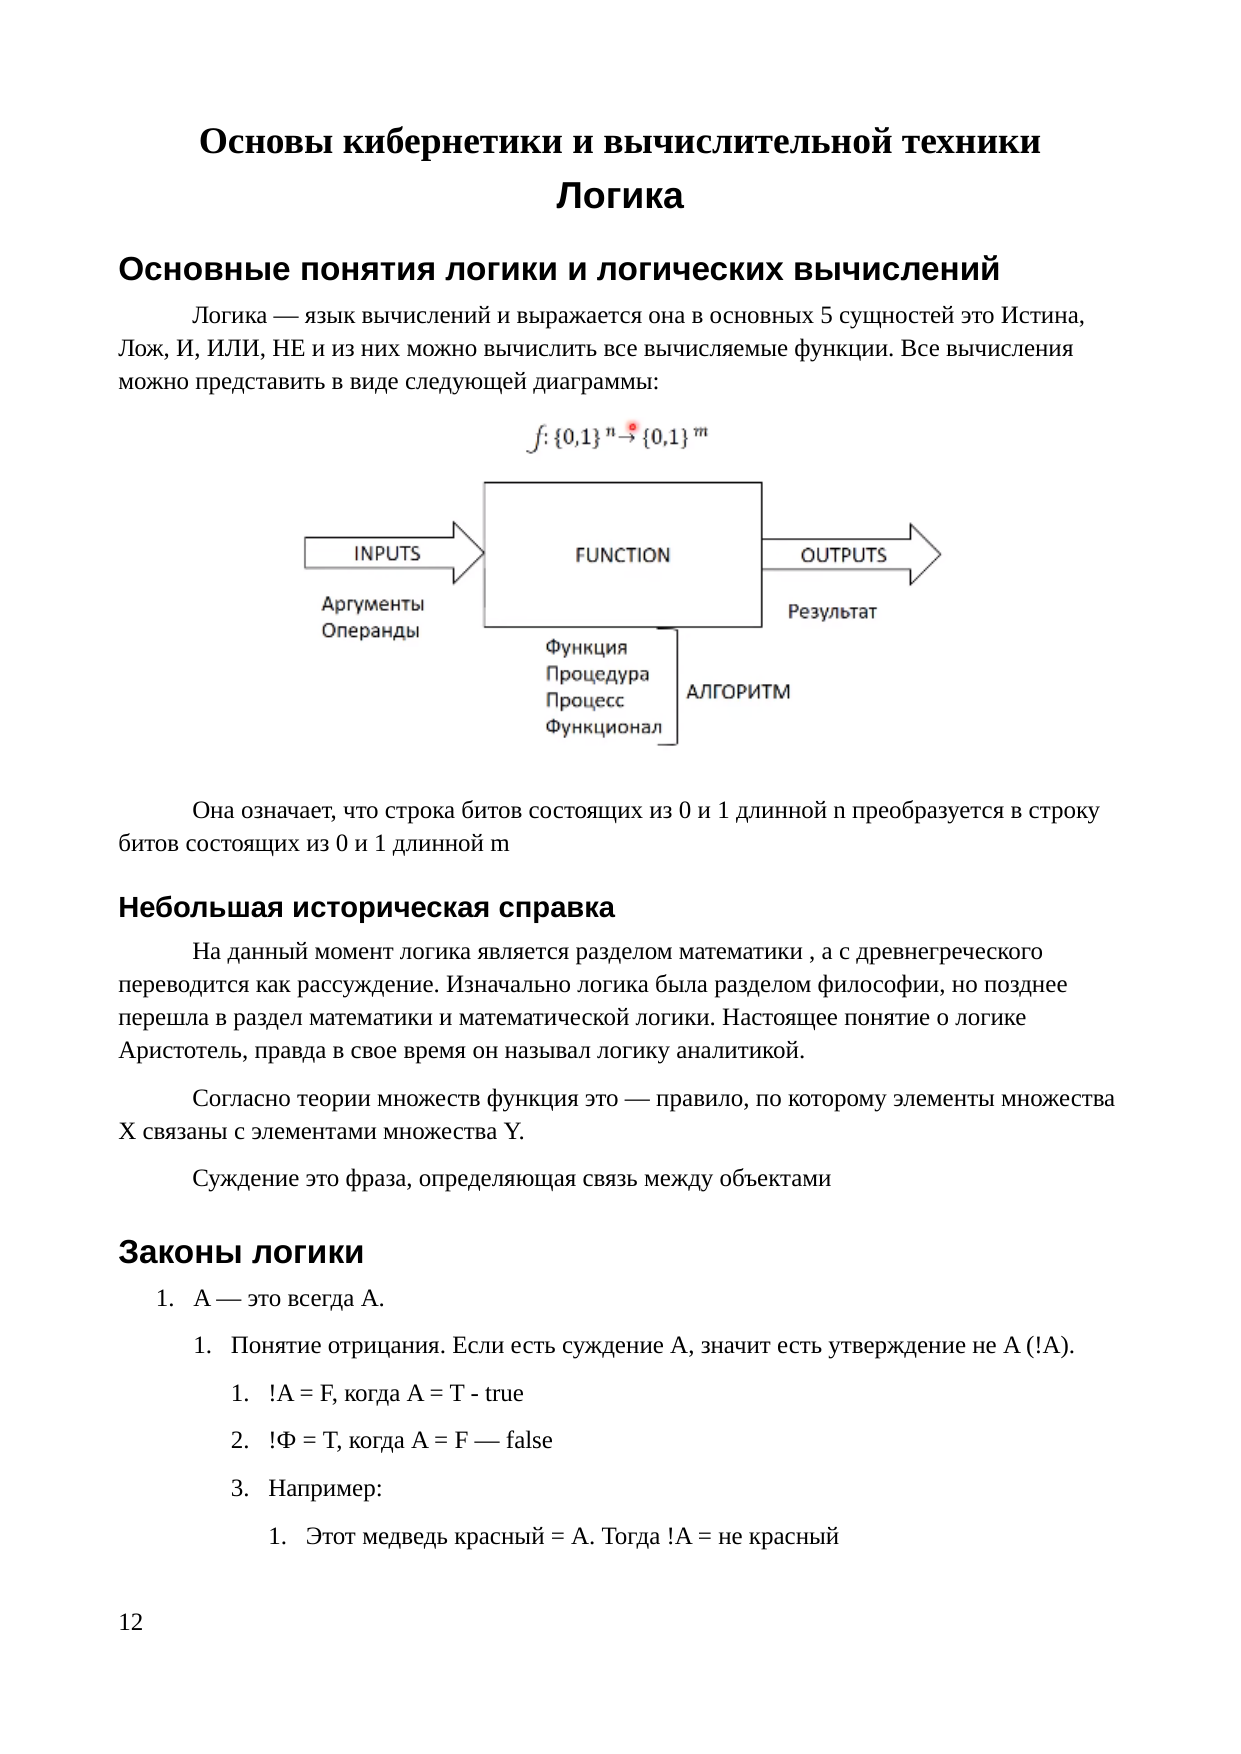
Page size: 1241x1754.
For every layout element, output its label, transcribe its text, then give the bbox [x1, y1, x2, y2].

list !A = F, когда A = T - true [231, 1378, 1122, 1407]
subtitle Небольшая историческая справка [118, 890, 1122, 924]
list Например: [231, 1473, 1122, 1502]
text Логика — язык вычислений и выражается она в основных 5 сущностей это Истина, Лож, И, ИЛИ, НЕ и из них можно вычислить все вычисляемые функции. Все вычисления можно представить в виде следующей диаграммы: [118, 300, 1122, 395]
list !Ф = T, когда A = F — false [231, 1426, 1122, 1454]
list Понятие отрицания. Если есть суждение A, значит есть утверждение не A (!A). [193, 1330, 1122, 1359]
text Согласно теории множеств функция это — правило, по которому элементы множества X связаны с элементами множества Y. [118, 1083, 1122, 1144]
subtitle Основные понятия логики и логических вычислений [118, 249, 1122, 288]
picture [281, 414, 960, 760]
subtitle Законы логики [118, 1232, 1122, 1270]
list Этот медведь красный = A. Тогда !A = не красный [268, 1521, 1122, 1549]
text Суждение это фраза, определяющая связь между объектами [118, 1163, 1122, 1192]
subtitle Логика [118, 173, 1122, 216]
text На данный момент логика является разделом математики , а с древнегреческого переводится как рассуждение. Изначально логика была разделом философии, но позднее перешла в раздел математики и математической логики. Настоящее понятие о логике Аристотель, правда в свое время он называл логику аналитикой. [118, 936, 1122, 1064]
text Она означает, что строка битов состоящих из 0 и 1 длинной n преобразуется в строку битов состоящих из 0 и 1 длинной m [118, 795, 1122, 857]
list A — это всегда A. [156, 1283, 1122, 1312]
